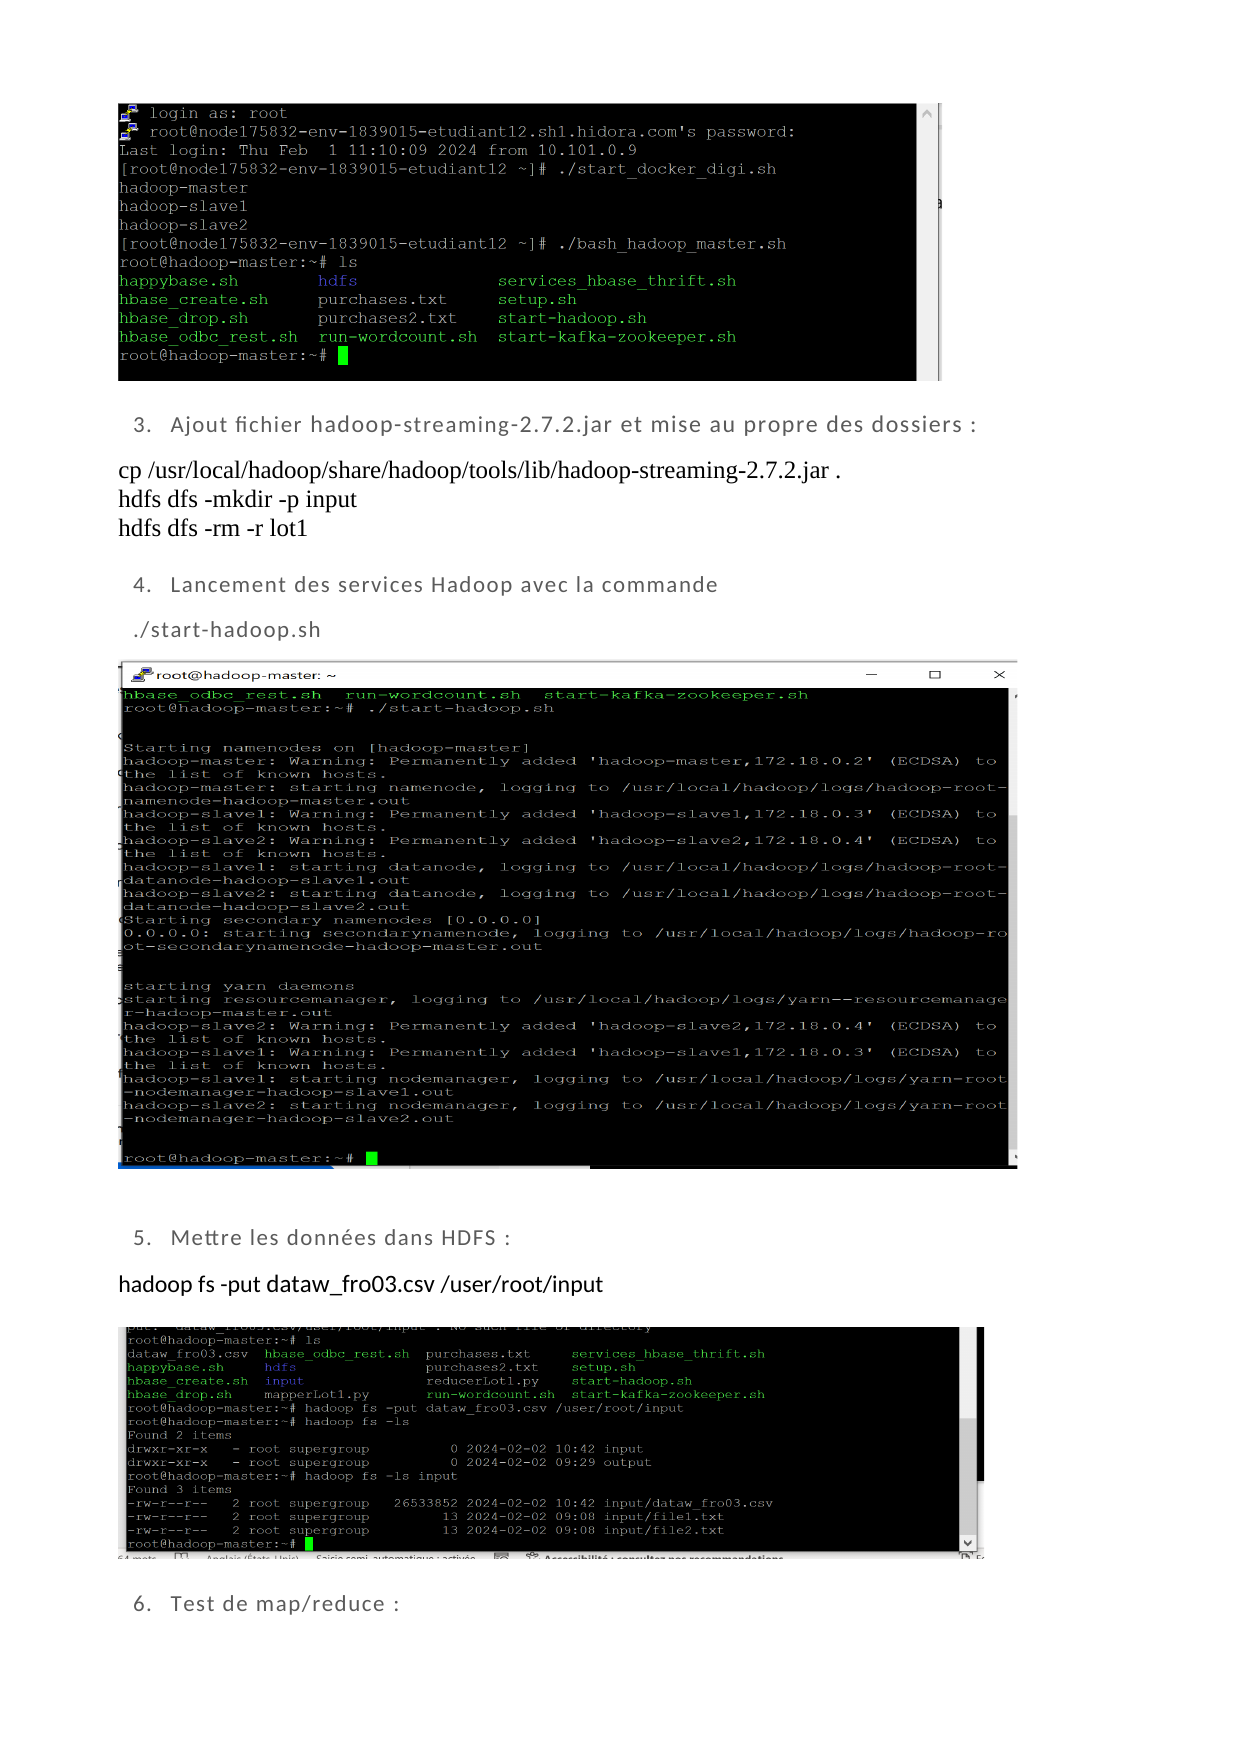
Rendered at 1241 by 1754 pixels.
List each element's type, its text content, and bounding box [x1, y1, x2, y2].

subtitle Mettre les données dans HDFS : [133, 1223, 1122, 1252]
picture [118, 659, 281, 1169]
text hdfs dfs -mkdir -p input [118, 484, 1122, 513]
text cp /usr/local/hadoop/share/hadoop/tools/lib/hadoop-streaming-2.7.2.jar . [118, 455, 1122, 484]
subtitle ./start-hadoop.sh [133, 615, 1122, 643]
picture [118, 103, 276, 197]
subtitle Test de map/reduce : [133, 1589, 1122, 1617]
text hadoop fs -put dataw_fro03.csv /user/root/input [118, 1268, 1122, 1299]
subtitle Ajout fichier hadoop-streaming-2.7.2.jar et mise au propre des dossiers : [133, 409, 1122, 439]
picture [118, 1516, 491, 1559]
text hdfs dfs -rm -r lot1 [118, 513, 1122, 542]
subtitle Lancement des services Hadoop avec la commande [133, 570, 1122, 598]
